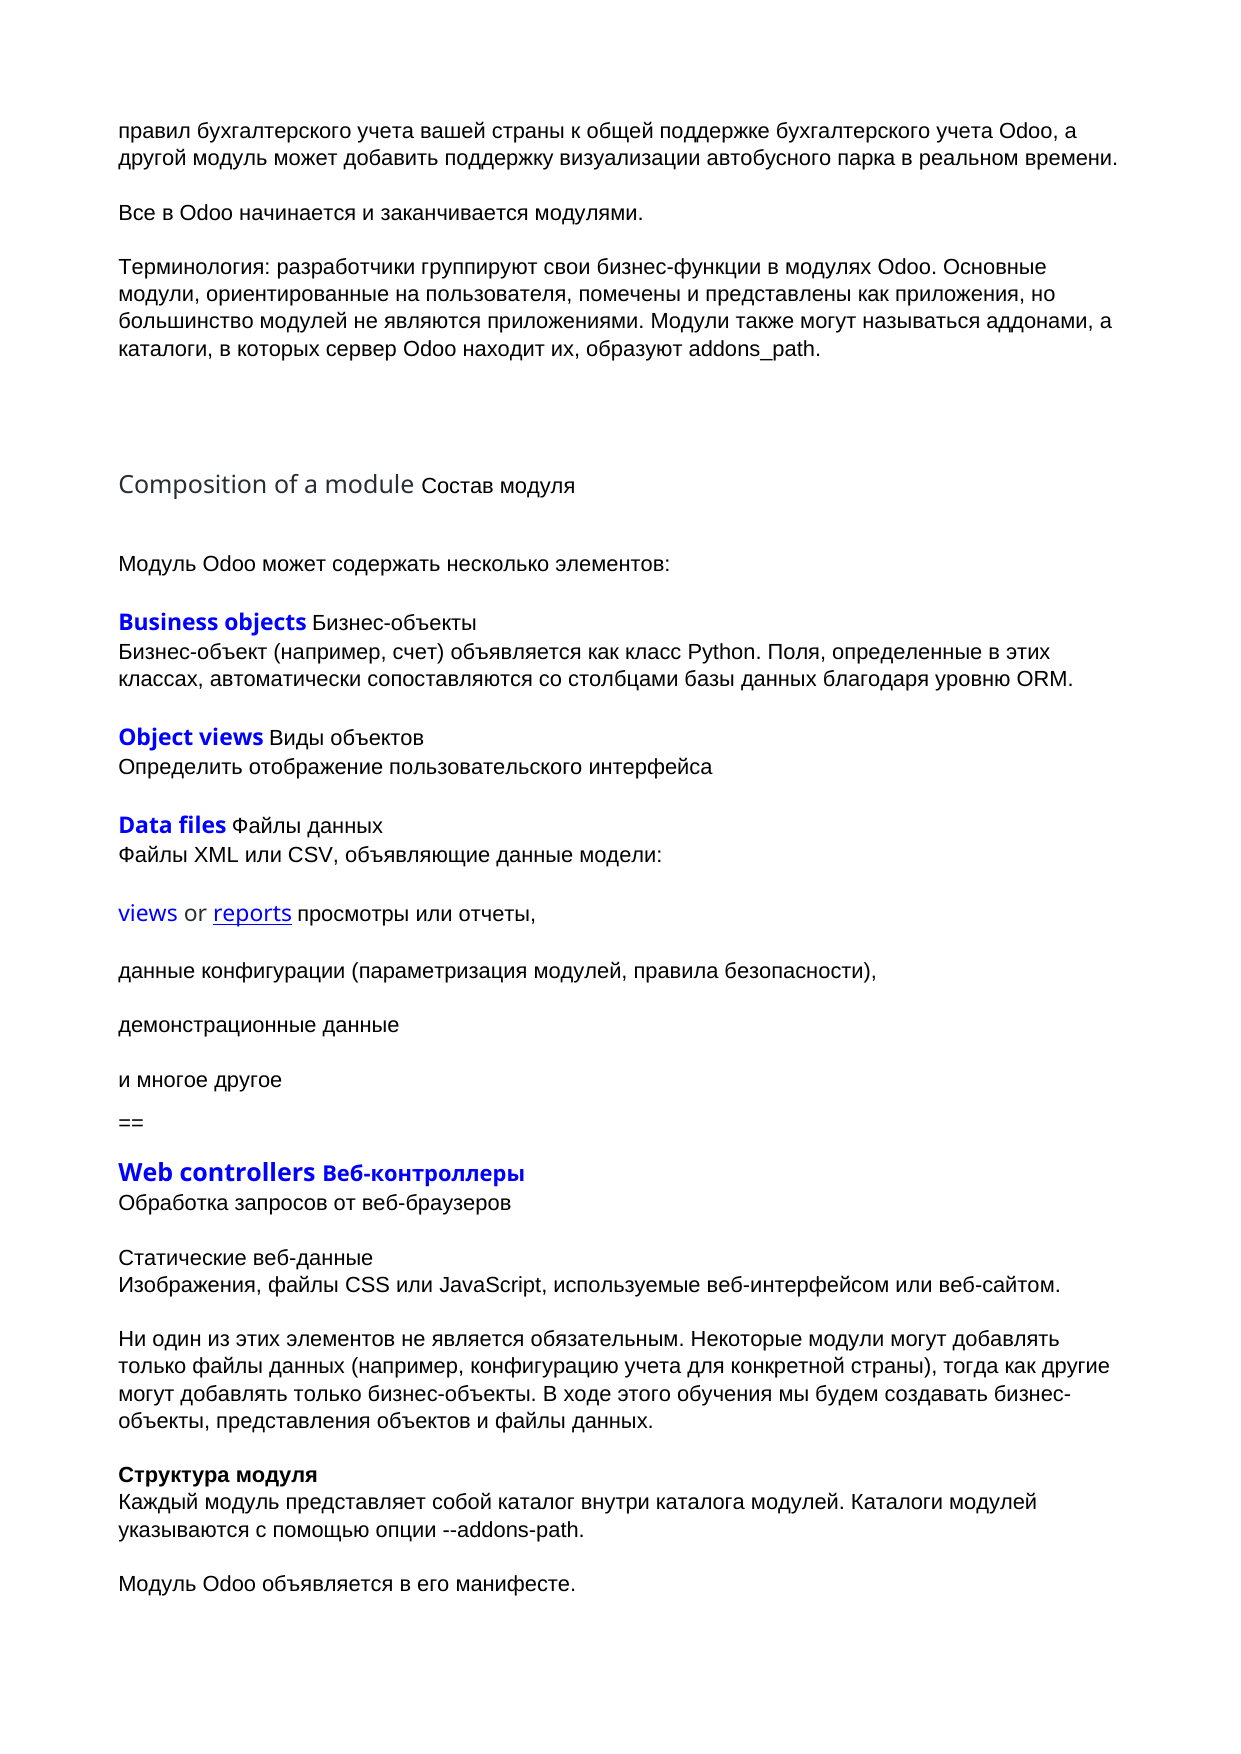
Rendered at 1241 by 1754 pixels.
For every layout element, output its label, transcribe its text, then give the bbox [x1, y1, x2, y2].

text правил бухгалтерского учета вашей страны к общей поддержке бухгалтерского учета Odoo, а другой модуль может добавить поддержку визуализации автобусного парка в реальном времени. Все в Odoo начинается и заканчивается модулями. Терминология: разработчики группируют свои бизнес-функции в модулях Odoo. Основные модули, ориентированные на пользователя, помечены и представлены как приложения, но большинство модулей не являются приложениями. Модули также могут называться аддонами, а каталоги, в которых сервер Odoo находит их, образуют addons_path. [118, 118, 1122, 361]
text Модуль Odoo может содержать несколько элементов: Business objects Бизнес-объекты Бизнес-объект (например, счет) объявляется как класс Python. Поля, определенные в этих классах, автоматически сопоставляются со столбцами базы данных благодаря уровню ORM. Object views Виды объектов Определить отображение пользовательского интерфейса Data files Файлы данных Файлы XML или CSV, объявляющие данные модели: views or reports просмотры или отчеты, данные конфигурации (параметризация модулей, правила безопасности), демонстрационные данные и многое другое [118, 551, 1122, 1092]
subtitle Composition of a module Состав модуля [118, 467, 1122, 501]
text == [118, 1110, 1122, 1136]
text Web controllers Веб-контроллеры Обработка запросов от веб-браузеров Статические веб-данные Изображения, файлы CSS или JavaScript, используемые веб-интерфейсом или веб-сайтом. Ни один из этих элементов не является обязательным. Некоторые модули могут добавлять только файлы данных (например, конфигурацию учета для конкретной страны), тогда как другие могут добавлять только бизнес-объекты. В ходе этого обучения мы будем создавать бизнес-объекты, представления объектов и файлы данных. Структура модуля Каждый модуль представляет собой каталог внутри каталога модулей. Каталоги модулей указываются с помощью опции --addons-path. Модуль Odoo объявляется в его манифесте. [118, 1154, 1122, 1623]
